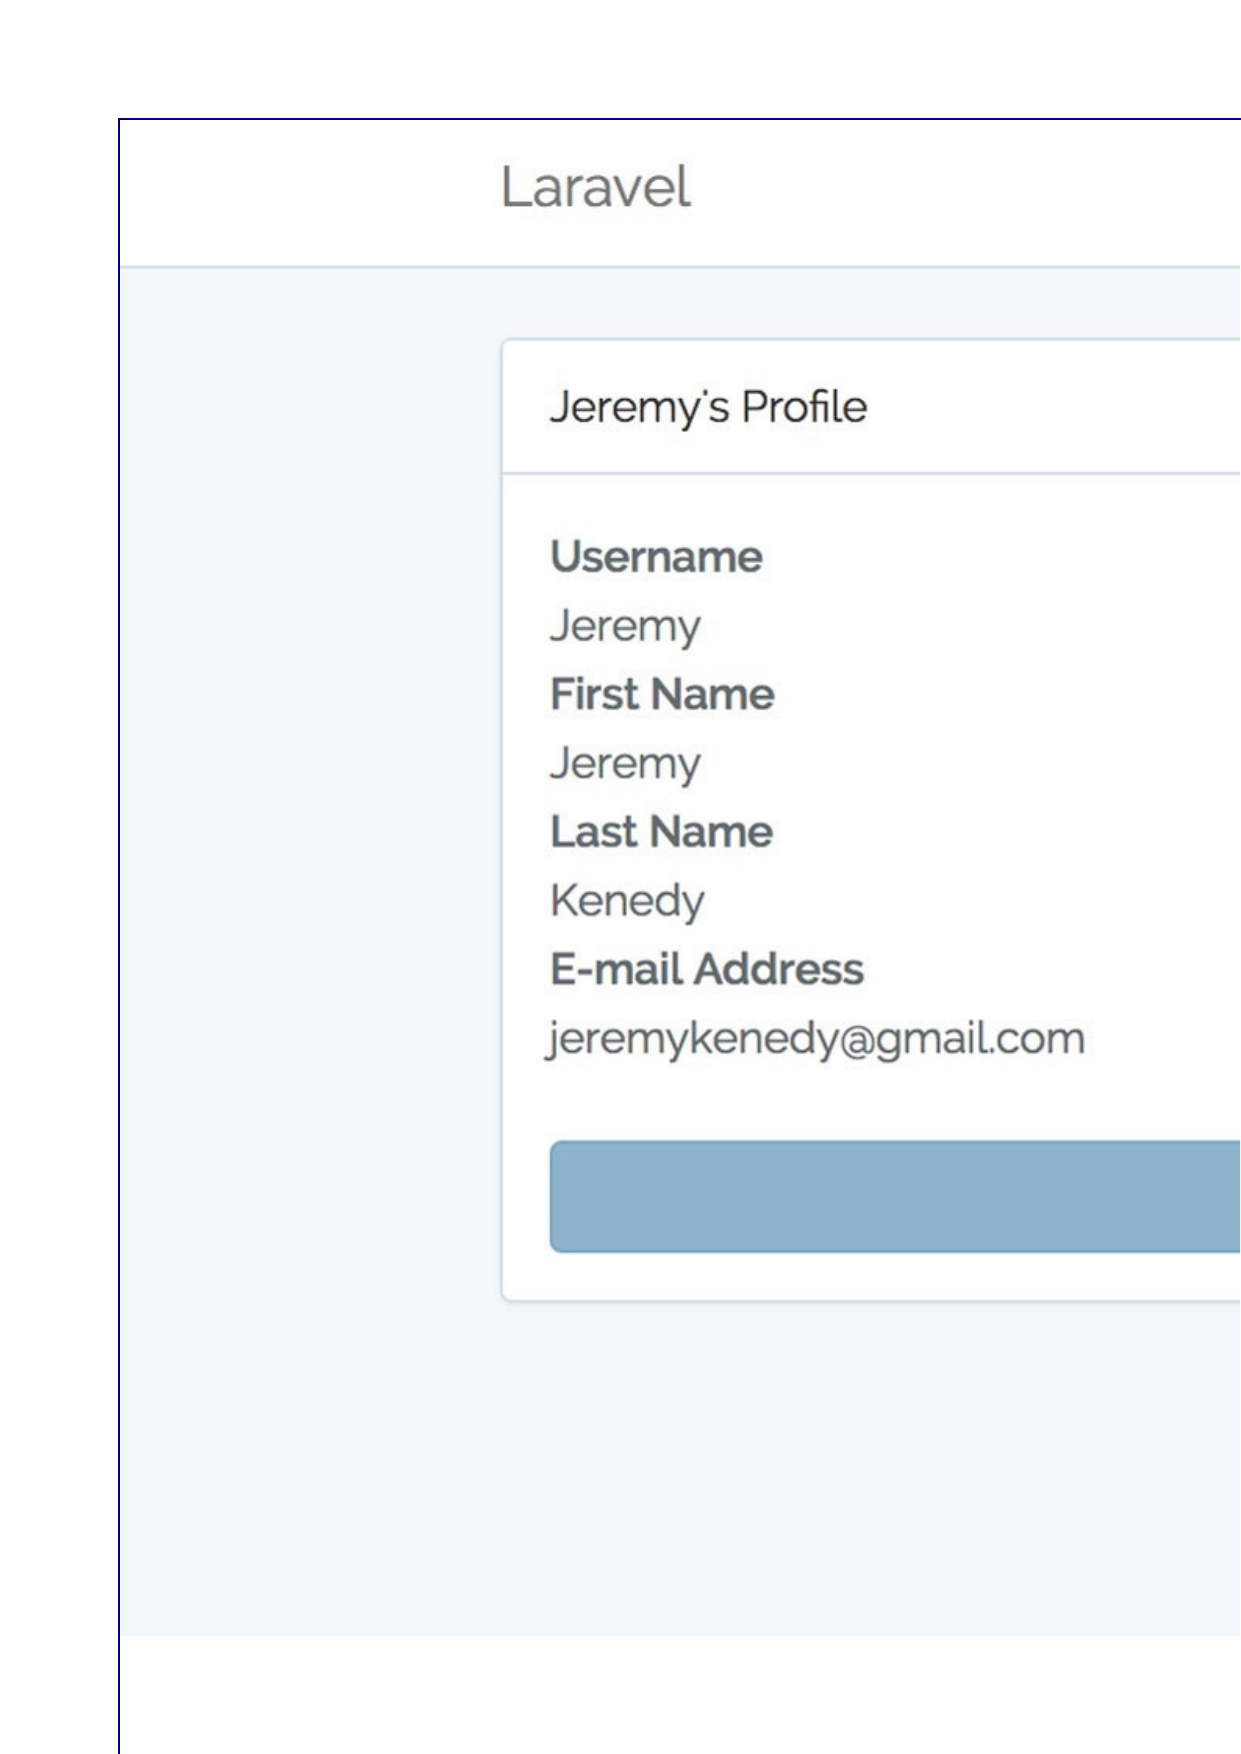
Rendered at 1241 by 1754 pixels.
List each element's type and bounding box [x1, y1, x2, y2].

picture [120, 120, 1241, 1636]
